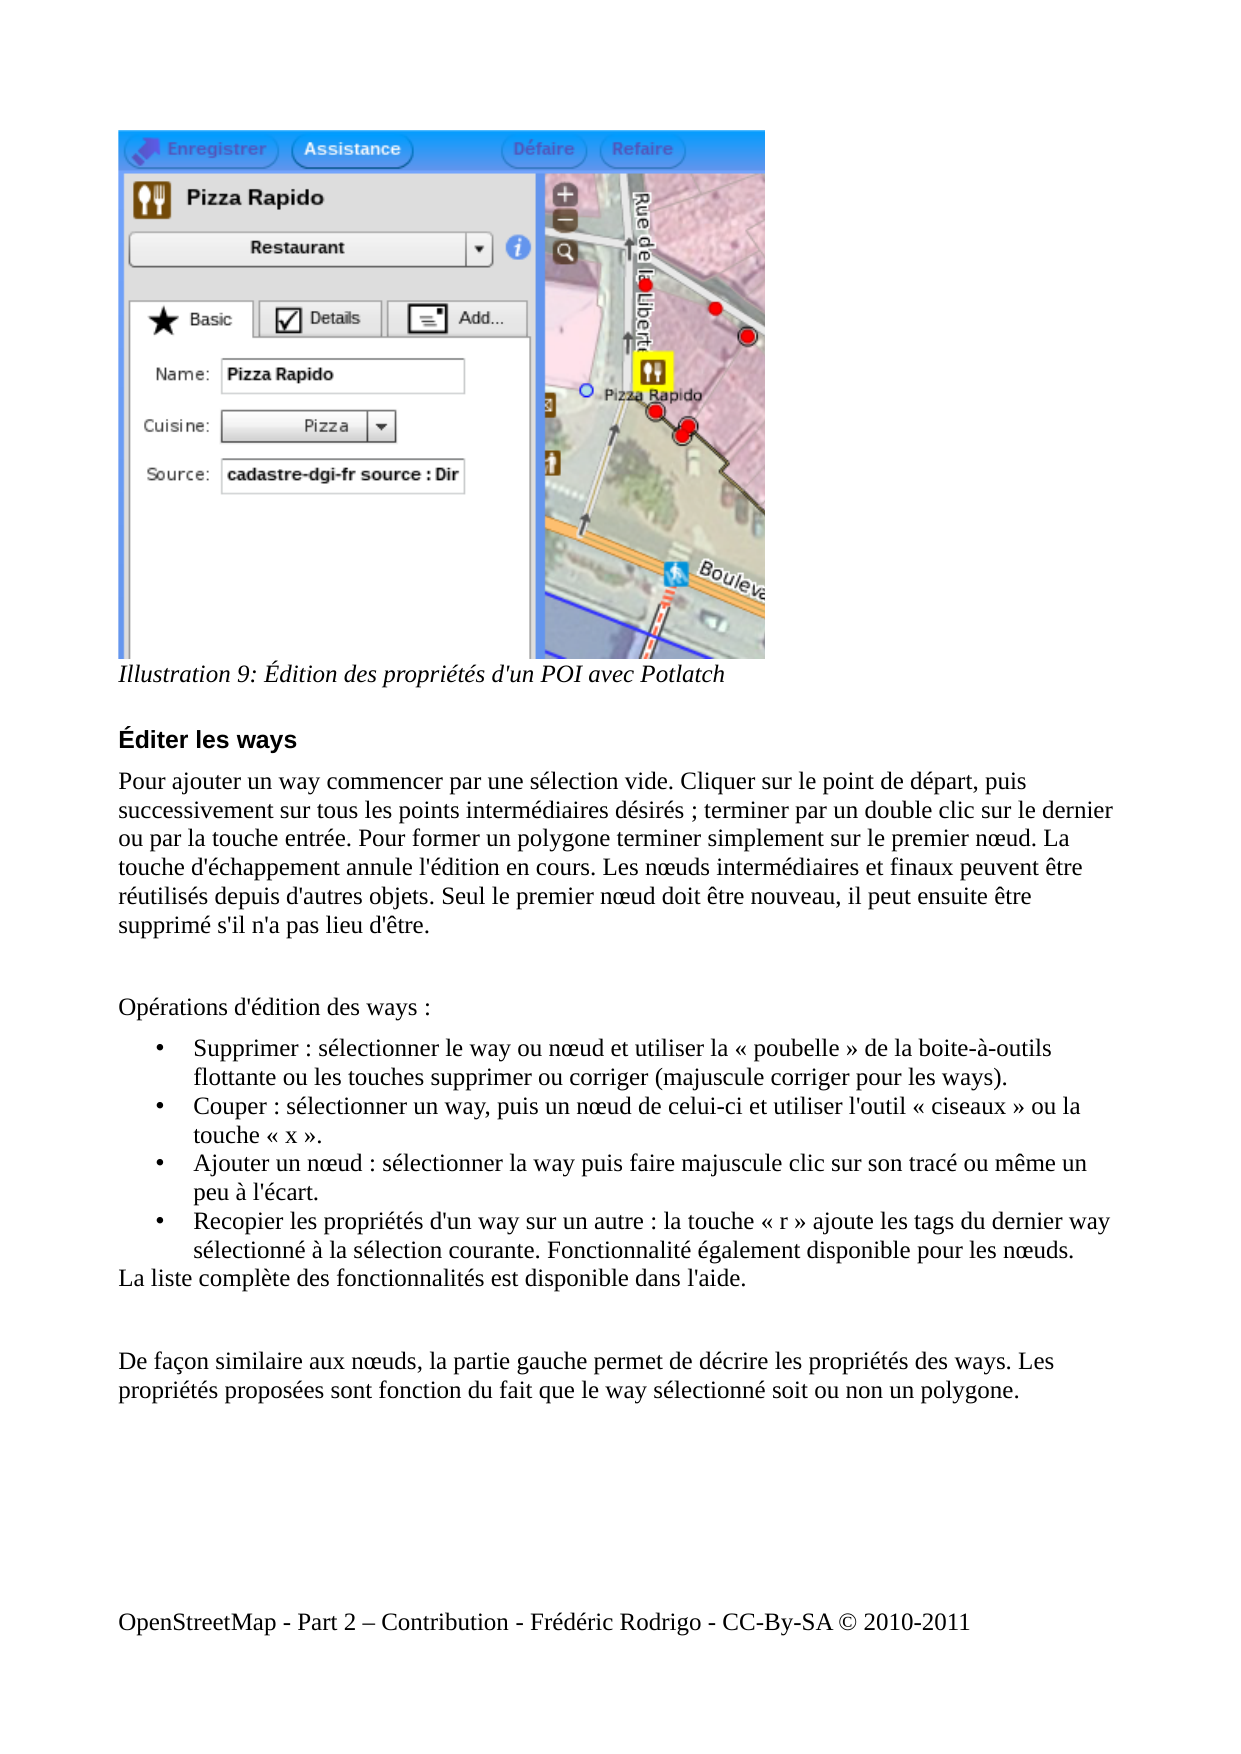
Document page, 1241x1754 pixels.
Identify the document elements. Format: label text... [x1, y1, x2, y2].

text La liste complète des fonctionnalités est disponible dans l'aide. [118, 1263, 1122, 1292]
text Pour ajouter un way commencer par une sélection vide. Cliquer sur le point de départ, puis successivement sur tous les points intermédiaires désirés ; terminer par un double clic sur le dernier ou par la touche entrée. Pour former un polygone terminer simplement sur le premier nœud. La touche d'échappement annule l'édition en cours. Les nœuds intermédiaires et finaux peuvent être réutilisés depuis d'autres objets. Seul le premier nœud doit être nouveau, il peut ensuite être supprimé s'il n'a pas lieu d'être. [118, 766, 1122, 938]
picture [118, 130, 765, 659]
text Opérations d'édition des ways : [118, 992, 1122, 1021]
list Supprimer : sélectionner le way ou nœud et utiliser la « poubelle » de la boite-à-outils flottante ou les touches supprimer ou corriger (majuscule corriger pour les ways). [156, 1033, 1122, 1091]
list Ajouter un nœud : sélectionner la way puis faire majuscule clic sur son tracé ou même un peu à l'écart. [156, 1148, 1122, 1206]
list Recopier les propriétés d'un way sur un autre : la touche « r » ajoute les tags du dernier way sélectionné à la sélection courante. Fonctionnalité également disponible pour les nœuds. [156, 1206, 1122, 1263]
list Couper : sélectionner un way, puis un nœud de celui-ci et utiliser l'outil « ciseaux » ou la touche « x ». [156, 1091, 1122, 1148]
text Illustration 9: Édition des propriétés d'un POI avec Potlatch [118, 659, 765, 687]
text De façon similaire aux nœuds, la partie gauche permet de décrire les propriétés des ways. Les propriétés proposées sont fonction du fait que le way sélectionné soit ou non un polygone. [118, 1346, 1122, 1403]
subtitle Éditer les ways [118, 725, 1122, 753]
